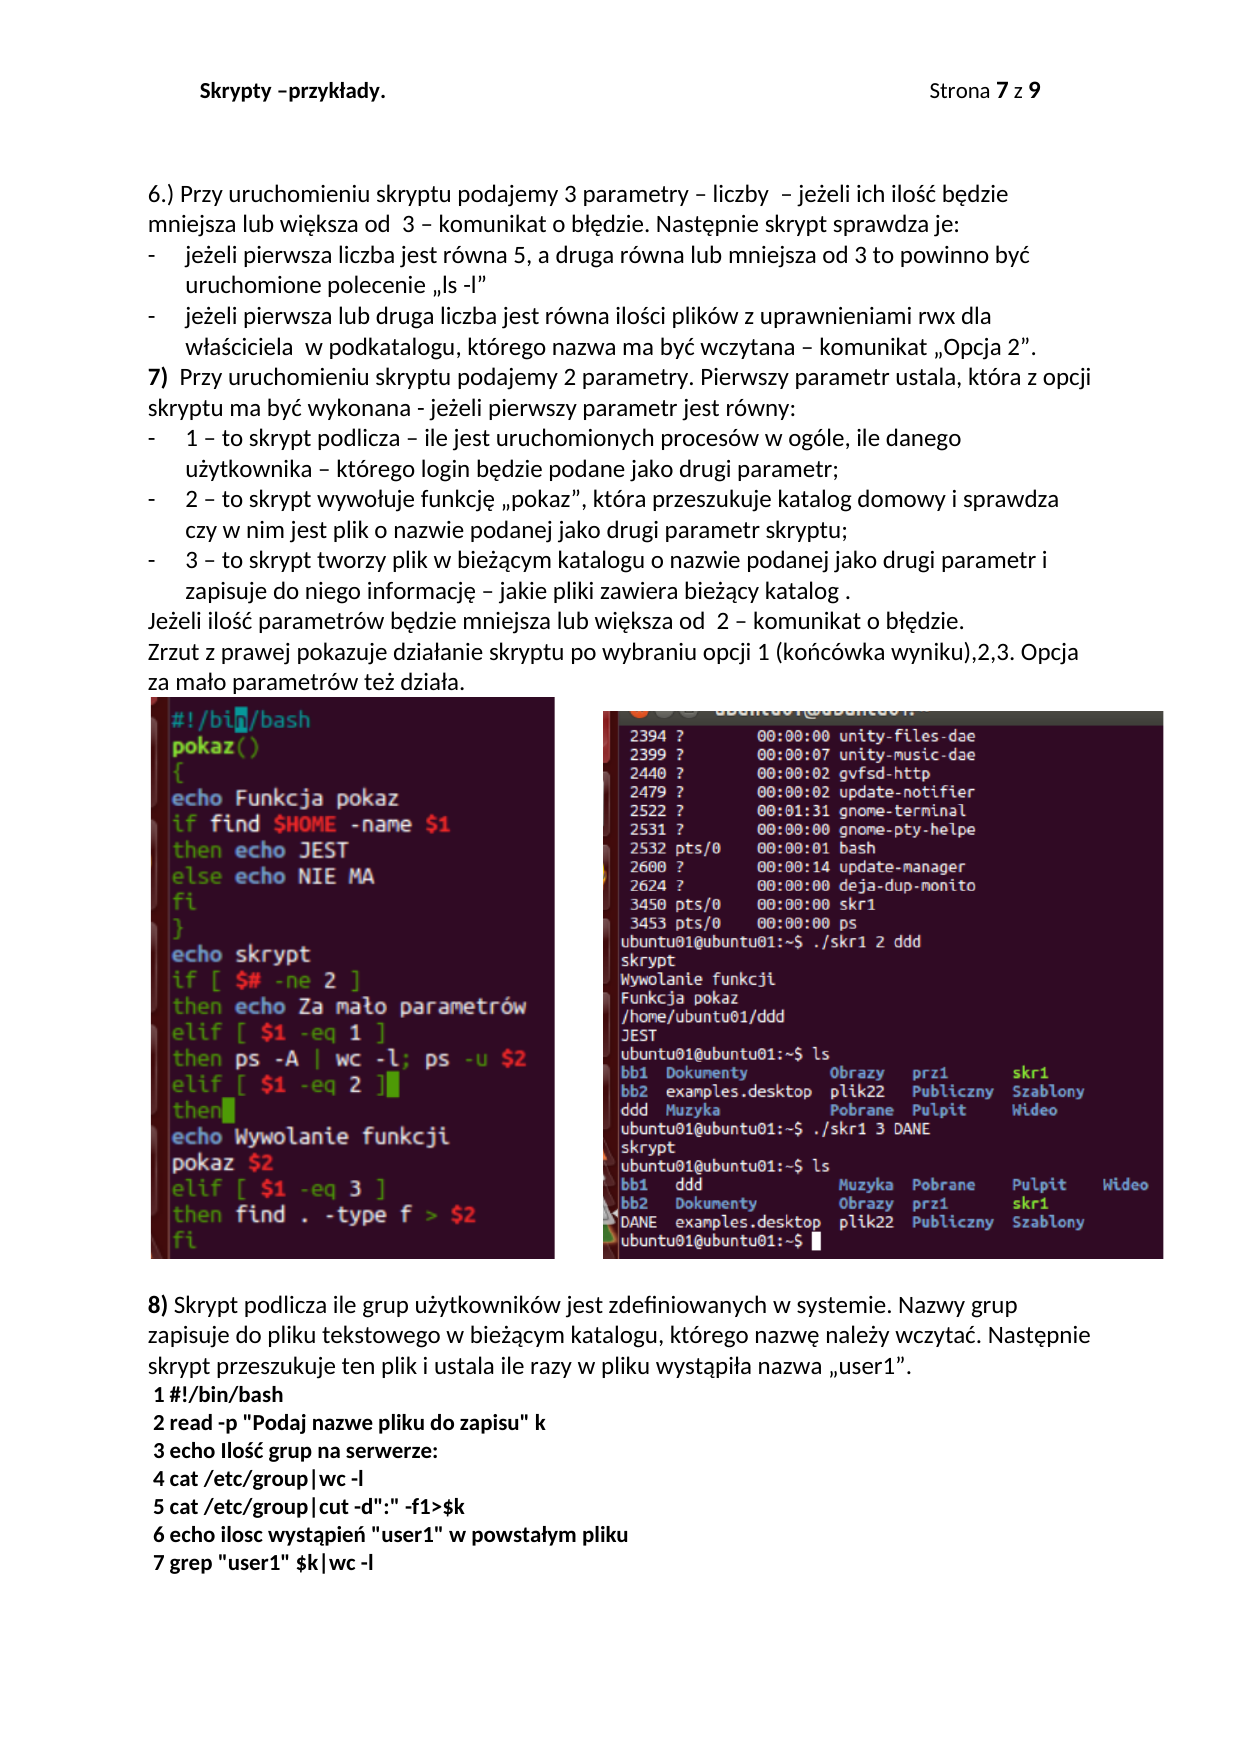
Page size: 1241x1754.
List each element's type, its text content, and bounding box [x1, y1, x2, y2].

text 7 grep "user1" $k|wc -l [148, 1548, 1093, 1577]
text 5 cat /etc/group|cut -d":" -f1>$k [148, 1492, 1093, 1521]
text 7) Przy uruchomieniu skryptu podajemy 2 parametry. Pierwszy parametr ustala, która z opcji skryptu ma być wykonana - jeżeli pierwszy parametr jest równy: [148, 361, 1093, 422]
text 1 #!/bin/bash [148, 1380, 1093, 1408]
list jeżeli pierwsza lub druga liczba jest równa ilości plików z uprawnieniami rwx dla właściciela w podkatalogu, którego nazwa ma być wczytana – komunikat „Opcja 2”. [148, 300, 1093, 361]
picture [261, 697, 555, 1259]
list 3 – to skrypt tworzy plik w bieżącym katalogu o nazwie podanej jako drugi parametr i zapisuje do niego informację – jakie pliki zawiera bieżący katalog . [148, 544, 1093, 605]
list jeżeli pierwsza liczba jest równa 5, a druga równa lub mniejsza od 3 to powinno być uruchomione polecenie „ls -l” [148, 239, 1093, 300]
picture [1062, 711, 1164, 1259]
text 8) Skrypt podlicza ile grup użytkowników jest zdefiniowanych w systemie. Nazwy grup zapisuje do pliku tekstowego w bieżącym katalogu, którego nazwę należy wczytać. Następnie skrypt przeszukuje ten plik i ustala ile razy w pliku wystąpiła nazwa „user1”. [148, 1289, 1093, 1380]
text 3 echo Ilość grup na serwerze: [148, 1436, 1093, 1464]
list 1 – to skrypt podlicza – ile jest uruchomionych procesów w ogóle, ile danego użytkownika – którego login będzie podane jako drugi parametr; [148, 422, 1093, 483]
list 2 – to skrypt wywołuje funkcję „pokaz”, która przeszukuje katalog domowy i sprawdza czy w nim jest plik o nazwie podanej jako drugi parametr skryptu; [148, 483, 1093, 544]
text Jeżeli ilość parametrów będzie mniejsza lub większa od 2 – komunikat o błędzie. [148, 605, 1093, 636]
text 6.) Przy uruchomieniu skryptu podajemy 3 parametry – liczby – jeżeli ich ilość będzie mniejsza lub większa od 3 – komunikat o błędzie. Następnie skrypt sprawdza je: [148, 178, 1093, 239]
text Zrzut z prawej pokazuje działanie skryptu po wybraniu opcji 1 (końcówka wyniku),2,3. Opcja za mało parametrów też działa. [148, 636, 1093, 697]
text 6 echo ilosc wystąpień "user1" w powstałym pliku [148, 1521, 1093, 1548]
text 4 cat /etc/group|wc -l [148, 1464, 1093, 1492]
text 2 read -p "Podaj nazwe pliku do zapisu" k [148, 1408, 1093, 1436]
